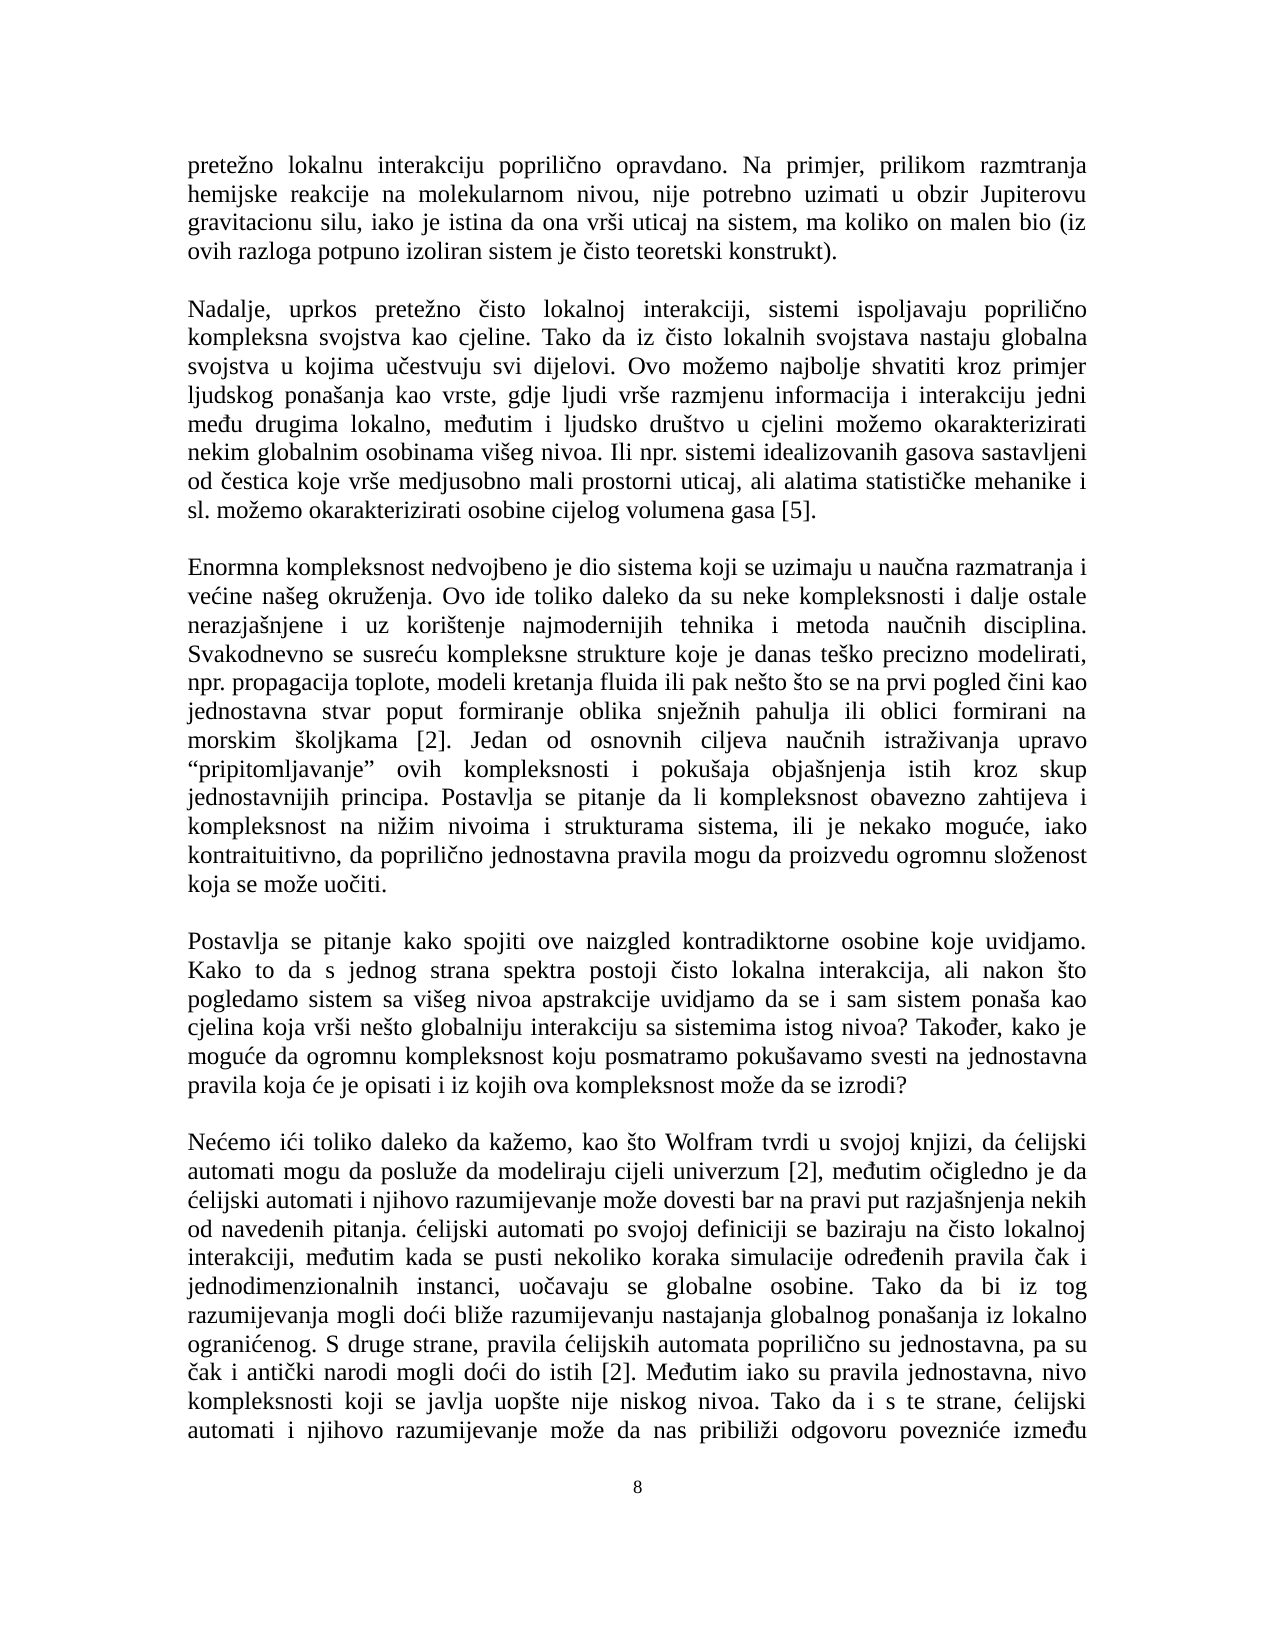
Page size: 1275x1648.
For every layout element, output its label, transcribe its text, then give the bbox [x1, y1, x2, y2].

text Nećemo ići toliko daleko da kažemo, kao što Wolfram tvrdi u svojoj knjizi, da ćelijski automati mogu da posluže da modeliraju cijeli univerzum [2], međutim očigledno je da ćelijski automati i njihovo razumijevanje može dovesti bar na pravi put razjašnjenja nekih od navedenih pitanja. ćelijski automati po svojoj definiciji se baziraju na čisto lokalnoj interakciji, međutim kada se pusti nekoliko koraka simulacije određenih pravila čak i jednodimenzionalnih instanci, uočavaju se globalne osobine. Tako da bi iz tog razumijevanja mogli doći bliže razumijevanju nastajanja globalnog ponašanja iz lokalno ogranićenog. S druge strane, pravila ćelijskih automata poprilično su jednostavna, pa su čak i antički narodi mogli doći do istih [2]. Međutim iako su pravila jednostavna, nivo kompleksnosti koji se javlja uopšte nije niskog nivoa. Tako da i s te strane, ćelijski automati i njihovo razumijevanje može da nas pribiliži odgovoru povezniće između [187, 1127, 1088, 1444]
text Enormna kompleksnost nedvojbeno je dio sistema koji se uzimaju u naučna razmatranja i većine našeg okruženja. Ovo ide toliko daleko da su neke kompleksnosti i dalje ostale nerazjašnjene i uz korištenje najmodernijih tehnika i metoda naučnih disciplina. Svakodnevno se susreću kompleksne strukture koje je danas teško precizno modelirati, npr. propagacija toplote, modeli kretanja fluida ili pak nešto što se na prvi pogled čini kao jednostavna stvar poput formiranje oblika snježnih pahulja ili oblici formirani na morskim školjkama [2]. Jedan od osnovnih ciljeva naučnih istraživanja upravo “pripitomljavanje” ovih kompleksnosti i pokušaja objašnjenja istih kroz skup jednostavnijih principa. Postavlja se pitanje da li kompleksnost obavezno zahtijeva i kompleksnost na nižim nivoima i strukturama sistema, ili je nekako moguće, iako kontraituitivno, da poprilično jednostavna pravila mogu da proizvedu ogromnu složenost koja se može uočiti. [187, 552, 1088, 897]
text pretežno lokalnu interakciju poprilično opravdano. Na primjer, prilikom razmtranja hemijske reakcije na molekularnom nivou, nije potrebno uzimati u obzir Jupiterovu gravitacionu silu, iako je istina da ona vrši uticaj na sistem, ma koliko on malen bio (iz ovih razloga potpuno izoliran sistem je čisto teoretski konstrukt). [187, 150, 1088, 265]
text Postavlja se pitanje kako spojiti ove naizgled kontradiktorne osobine koje uvidjamo. Kako to da s jednog strana spektra postoji čisto lokalna interakcija, ali nakon što pogledamo sistem sa višeg nivoa apstrakcije uvidjamo da se i sam sistem ponaša kao cjelina koja vrši nešto globalniju interakciju sa sistemima istog nivoa? Također, kako je moguće da ogromnu kompleksnost koju posmatramo pokušavamo svesti na jednostavna pravila koja će je opisati i iz kojih ova kompleksnost može da se izrodi? [187, 926, 1088, 1099]
text Nadalje, uprkos pretežno čisto lokalnoj interakciji, sistemi ispoljavaju poprilično kompleksna svojstva kao cjeline. Tako da iz čisto lokalnih svojstava nastaju globalna svojstva u kojima učestvuju svi dijelovi. Ovo možemo najbolje shvatiti kroz primjer ljudskog ponašanja kao vrste, gdje ljudi vrše razmjenu informacija i interakciju jedni među drugima lokalno, međutim i ljudsko društvo u cjelini možemo okarakterizirati nekim globalnim osobinama višeg nivoa. Ili npr. sistemi idealizovanih gasova sastavljeni od čestica koje vrše medjusobno mali prostorni uticaj, ali alatima statističke mehanike i sl. možemo okarakterizirati osobine cijelog volumena gasa [5]. [187, 294, 1088, 524]
